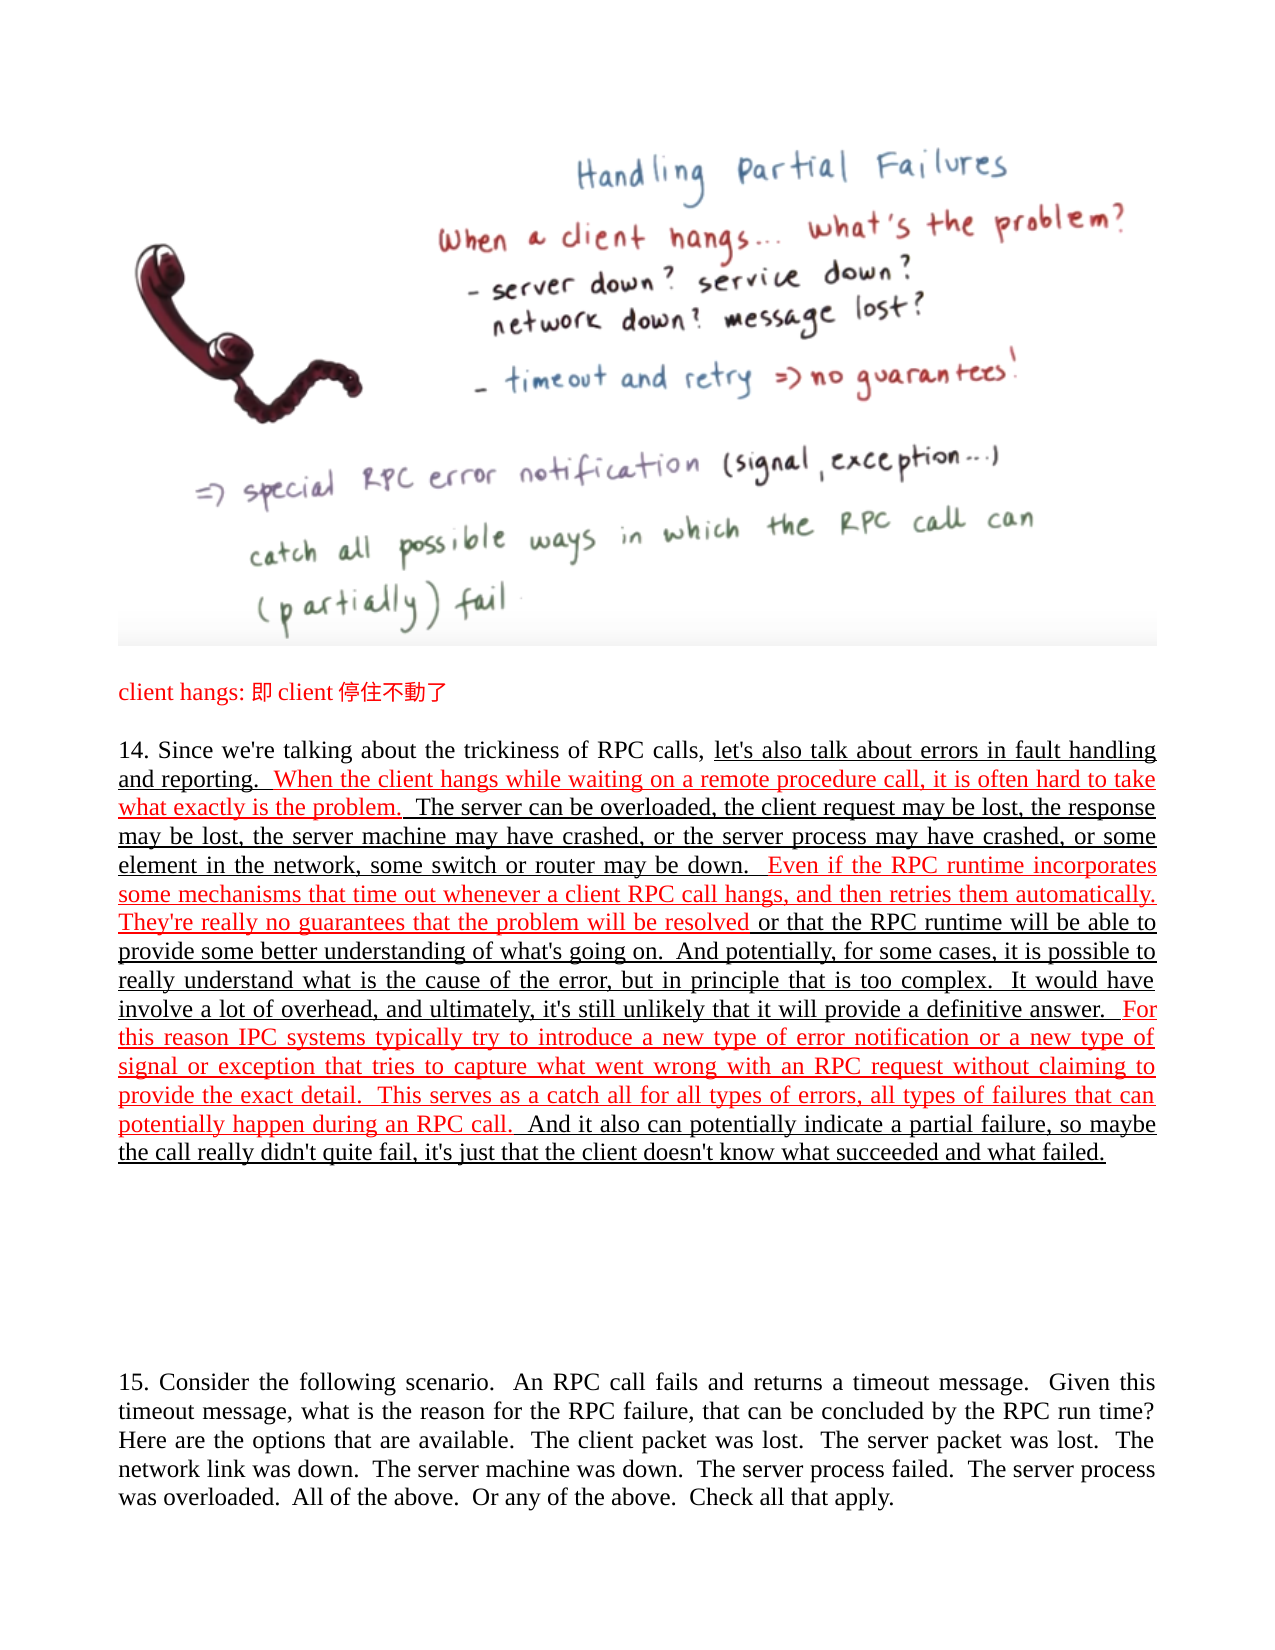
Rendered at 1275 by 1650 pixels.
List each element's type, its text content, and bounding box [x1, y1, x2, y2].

text 14. Since we're talking about the trickiness of RPC calls, let's also talk about errors in fault handling and reporting. When the client hangs while waiting on a remote procedure call, it is often hard to take what exactly is the problem. The server can be overloaded, the client request may be lost, the response may be lost, the server machine may have crashed, or the server process may have crashed, or some [118, 735, 1157, 846]
text 15. Consider the following scenario. An RPC call fails and returns a timeout message. Given this timeout message, what is the reason for the RPC failure, that can be concluded by the RPC run time? Here are the options that are available. The client packet was lost. The server packet was lost. The network link was down. The server machine was down. The server process failed. The server process was overloaded. All of the above. Or any of the above. Check all that apply. [118, 1367, 1157, 1511]
text really understand what is the cause of the error, but in principle that is too complex. It would have involve a lot of overhead, and ultimately, it's still unlikely that it will provide a definitive answer. For this reason IPC systems typically try to introduce a new type of error notification or a new type of signal or exception that tries to capture what went wrong with an RPC request without claiming to provide the exact detail. This serves as a catch all for all types of errors, all types of failures that can potentially happen during an RPC call. And it also can potentially indicate a partial failure, so maybe [118, 963, 1157, 1134]
text some mechanisms that time out whenever a client RPC call hangs, and then retries them automatically. [118, 876, 1157, 904]
text They're really no guarantees that the problem will be resolved or that the RPC runtime will be able to [118, 905, 1157, 932]
text provide some better understanding of what's going on. And potentially, for some cases, it is possible to [118, 934, 1157, 961]
text the call really didn't quite fail, it's just that the client doesn't know what succeeded and what failed. [118, 1135, 1157, 1166]
text client hangs: 即client停住不動了 [118, 674, 1157, 706]
picture [118, 146, 1157, 646]
text element in the network, some switch or router may be down. Even if the RPC runtime incorporates [118, 848, 1157, 875]
